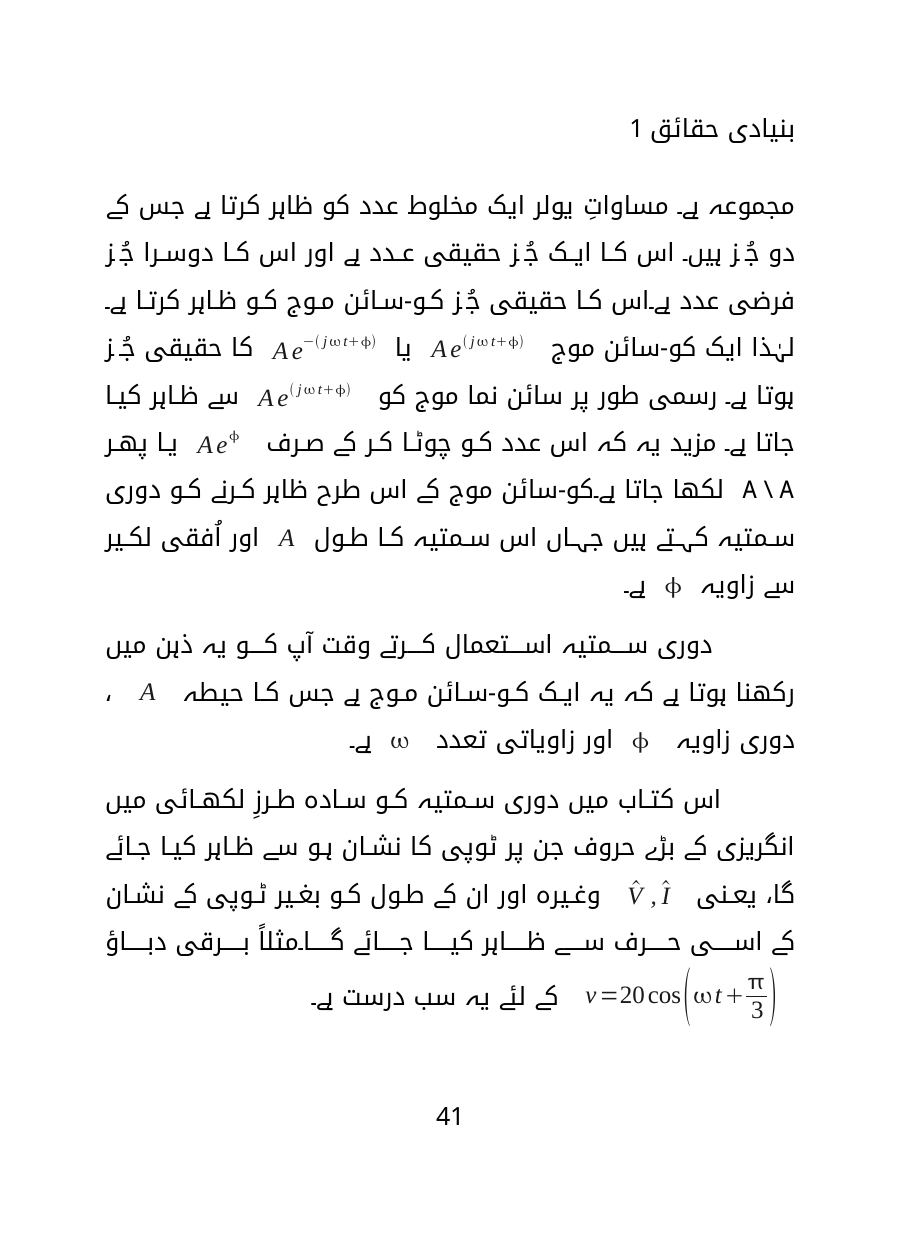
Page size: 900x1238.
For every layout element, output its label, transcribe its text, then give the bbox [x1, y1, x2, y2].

text اس سے ثابت ہوتا ہے کہ کو-سائن موج دراصل دو مخلوط اعداد کا مجموعہ ہے۔ مساواتِ یولر ایک مخلوط عدد کو ظاہر کرتا ہے جس کے دو جُز ہیں۔ اس کا ایک جُز حقیقی عدد ہے اور اس کا دوسرا جُز فرضی عدد ہے۔اس کا حقیقی جُز کو-سائن موج کو ظاہر کرتا ہے۔ لہٰذا ایک کو-سائن موج یاکا حقیقی جُز ہوتا ہے۔ رسمی طور پر سائن نما موج کو سے ظاہر کیا جاتا ہے۔ مزید یہ کہ اس عدد کو چوٹا کر کے صرف یا پھر لکھا جاتا ہے۔کو-سائن موج کے اس طرح ظاہر کرنے کو دوری سمتیہ کہتے ہیں جہاں اس سمتیہ کا طولاور اُفقی لکیر سے زاویہہے۔ [105, 182, 795, 609]
text دوری سمتیہ استعمال کرتے وقت آپ کو یہ ذہن میں رکھنا ہوتا ہے کہ یہ ایک کو-سائن موج ہے جس کا حیطہ ، دوری زاویہ اور زاویاتی تعدد ہے۔ [105, 621, 795, 764]
text اس کتاب میں دوری سمتیہ کو سادہ طرزِ لکھائی میں انگریزی کے بڑے حروف جن پر ٹوپی کا نشان ہو سے ظاہر کیا جائے گا، یعنی وغیرہ اور ان کے طول کو بغیر ٹوپی کے نشان کے اسی حرف سے ظاہر کیا جائے گا۔مثلاً برقی دباؤ کے لئے یہ سب درست ہے۔ [105, 776, 795, 1028]
